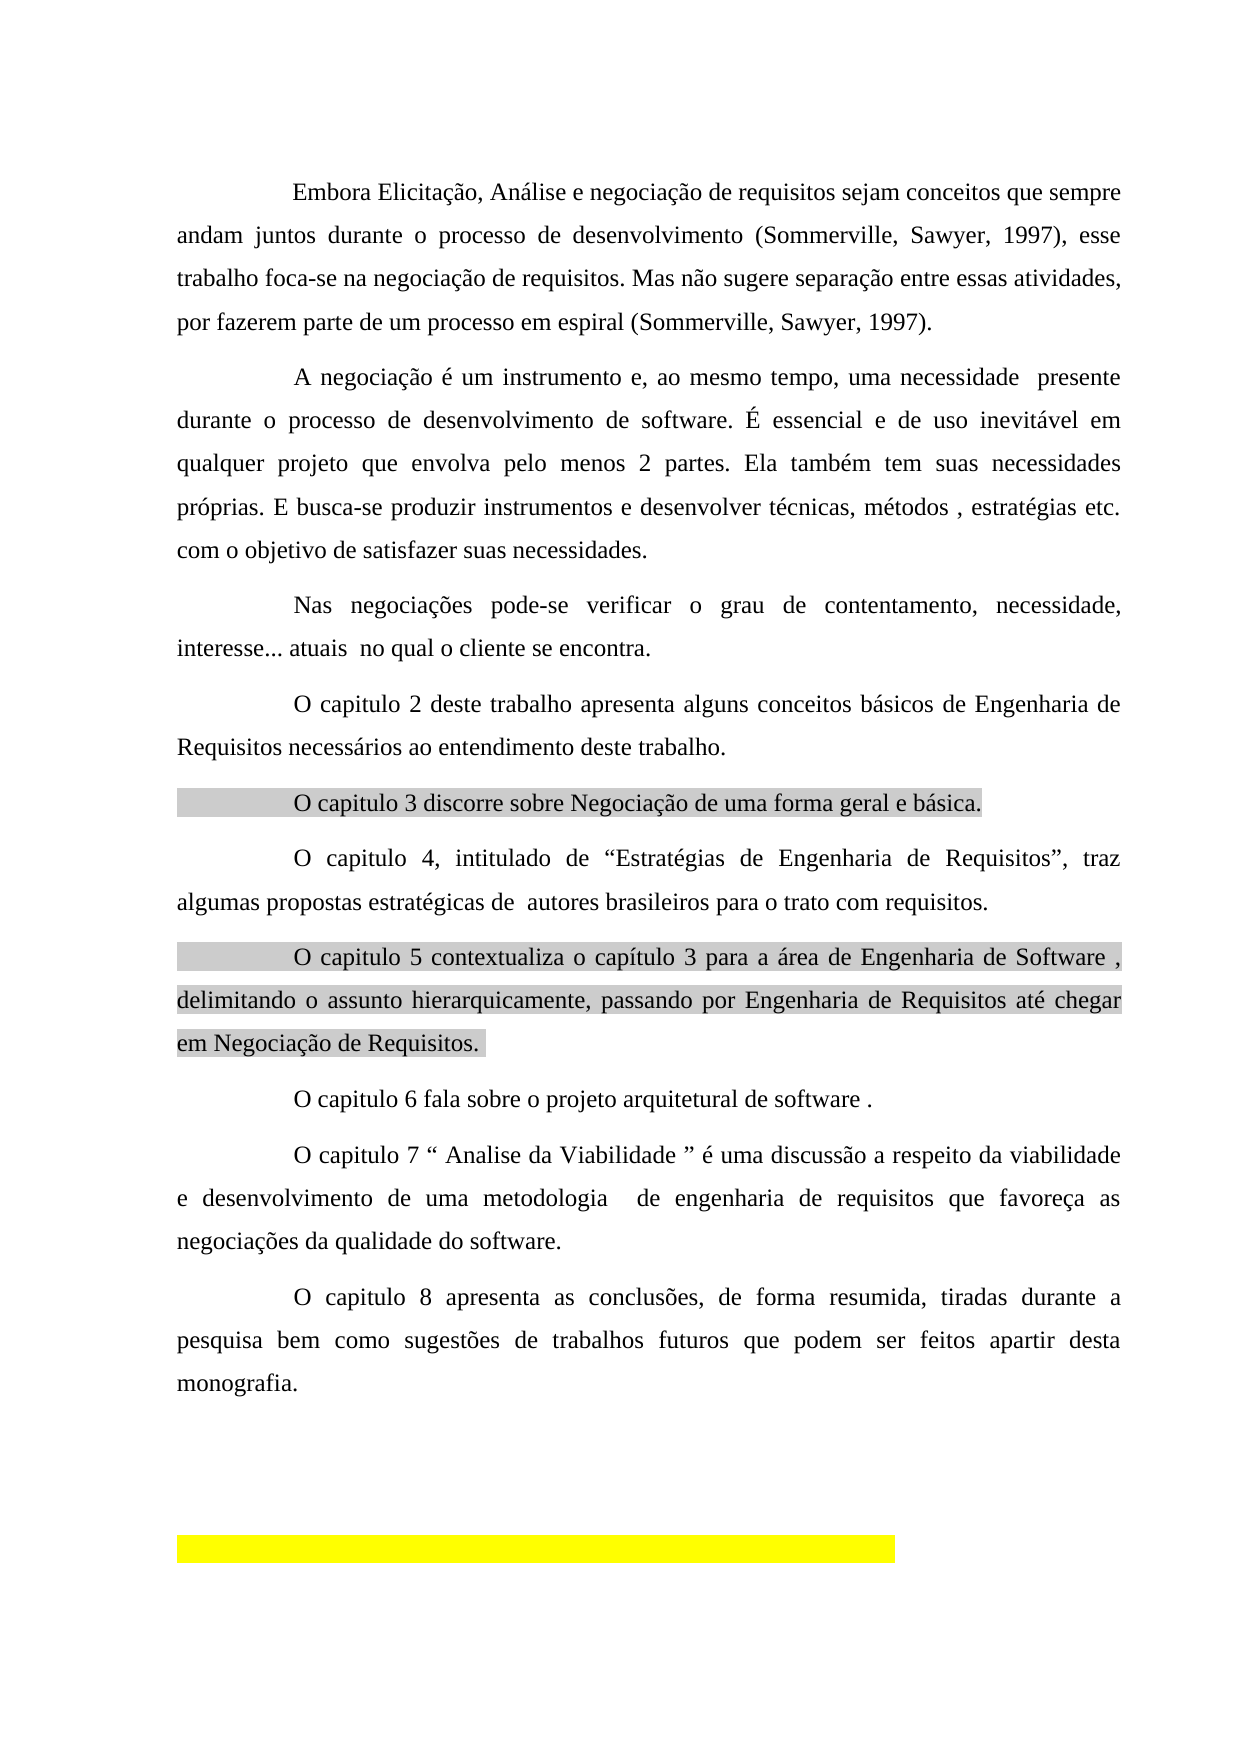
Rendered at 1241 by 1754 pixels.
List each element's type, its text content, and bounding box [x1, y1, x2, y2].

text A negociação é um instrumento e, ao mesmo tempo, uma necessidade presente durante o processo de desenvolvimento de software. É essencial e de uso inevitável em qualquer projeto que envolva pelo menos 2 partes. Ela também tem suas necessidades próprias. E busca-se produzir instrumentos e desenvolver técnicas, métodos , estratégias etc. com o objetivo de satisfazer suas necessidades. [177, 362, 1122, 563]
text O capitulo 6 fala sobre o projeto arquitetural de software . [177, 1084, 1122, 1113]
text O capitulo 8 apresenta as conclusões, de forma resumida, tiradas durante a pesquisa bem como sugestões de trabalhos futuros que podem ser feitos apartir desta monografia. [177, 1282, 1122, 1397]
text O capitulo 3 discorre sobre Negociação de uma forma geral e básica. [177, 788, 1122, 817]
text O capitulo 7 “ Analise da Viabilidade ” é uma discussão a respeito da viabilidade e desenvolvimento de uma metodologia de engenharia de requisitos que favoreça as negociações da qualidade do software. [177, 1140, 1122, 1255]
text O capitulo 5 contextualiza o capítulo 3 para a área de Engenharia de Software , delimitando o assunto hierarquicamente, passando por Engenharia de Requisitos até chegar em Negociação de Requisitos. [177, 942, 1122, 1057]
text Embora Elicitação, Análise e negociação de requisitos sejam conceitos que sempre andam juntos durante o processo de desenvolvimento (Sommerville, Sawyer, 1997), esse trabalho foca-se na negociação de requisitos. Mas não sugere separação entre essas atividades, por fazerem parte de um processo em espiral (Sommerville, Sawyer, 1997). [177, 177, 1122, 335]
text O capitulo 4, intitulado de “Estratégias de Engenharia de Requisitos”, traz algumas propostas estratégicas de autores brasileiros para o trato com requisitos. [177, 843, 1122, 915]
text O capitulo 2 deste trabalho apresenta alguns conceitos básicos de Engenharia de Requisitos necessários ao entendimento deste trabalho. [177, 689, 1122, 761]
text Nas negociações pode-se verificar o grau de contentamento, necessidade, interesse... atuais no qual o cliente se encontra. [177, 590, 1122, 662]
